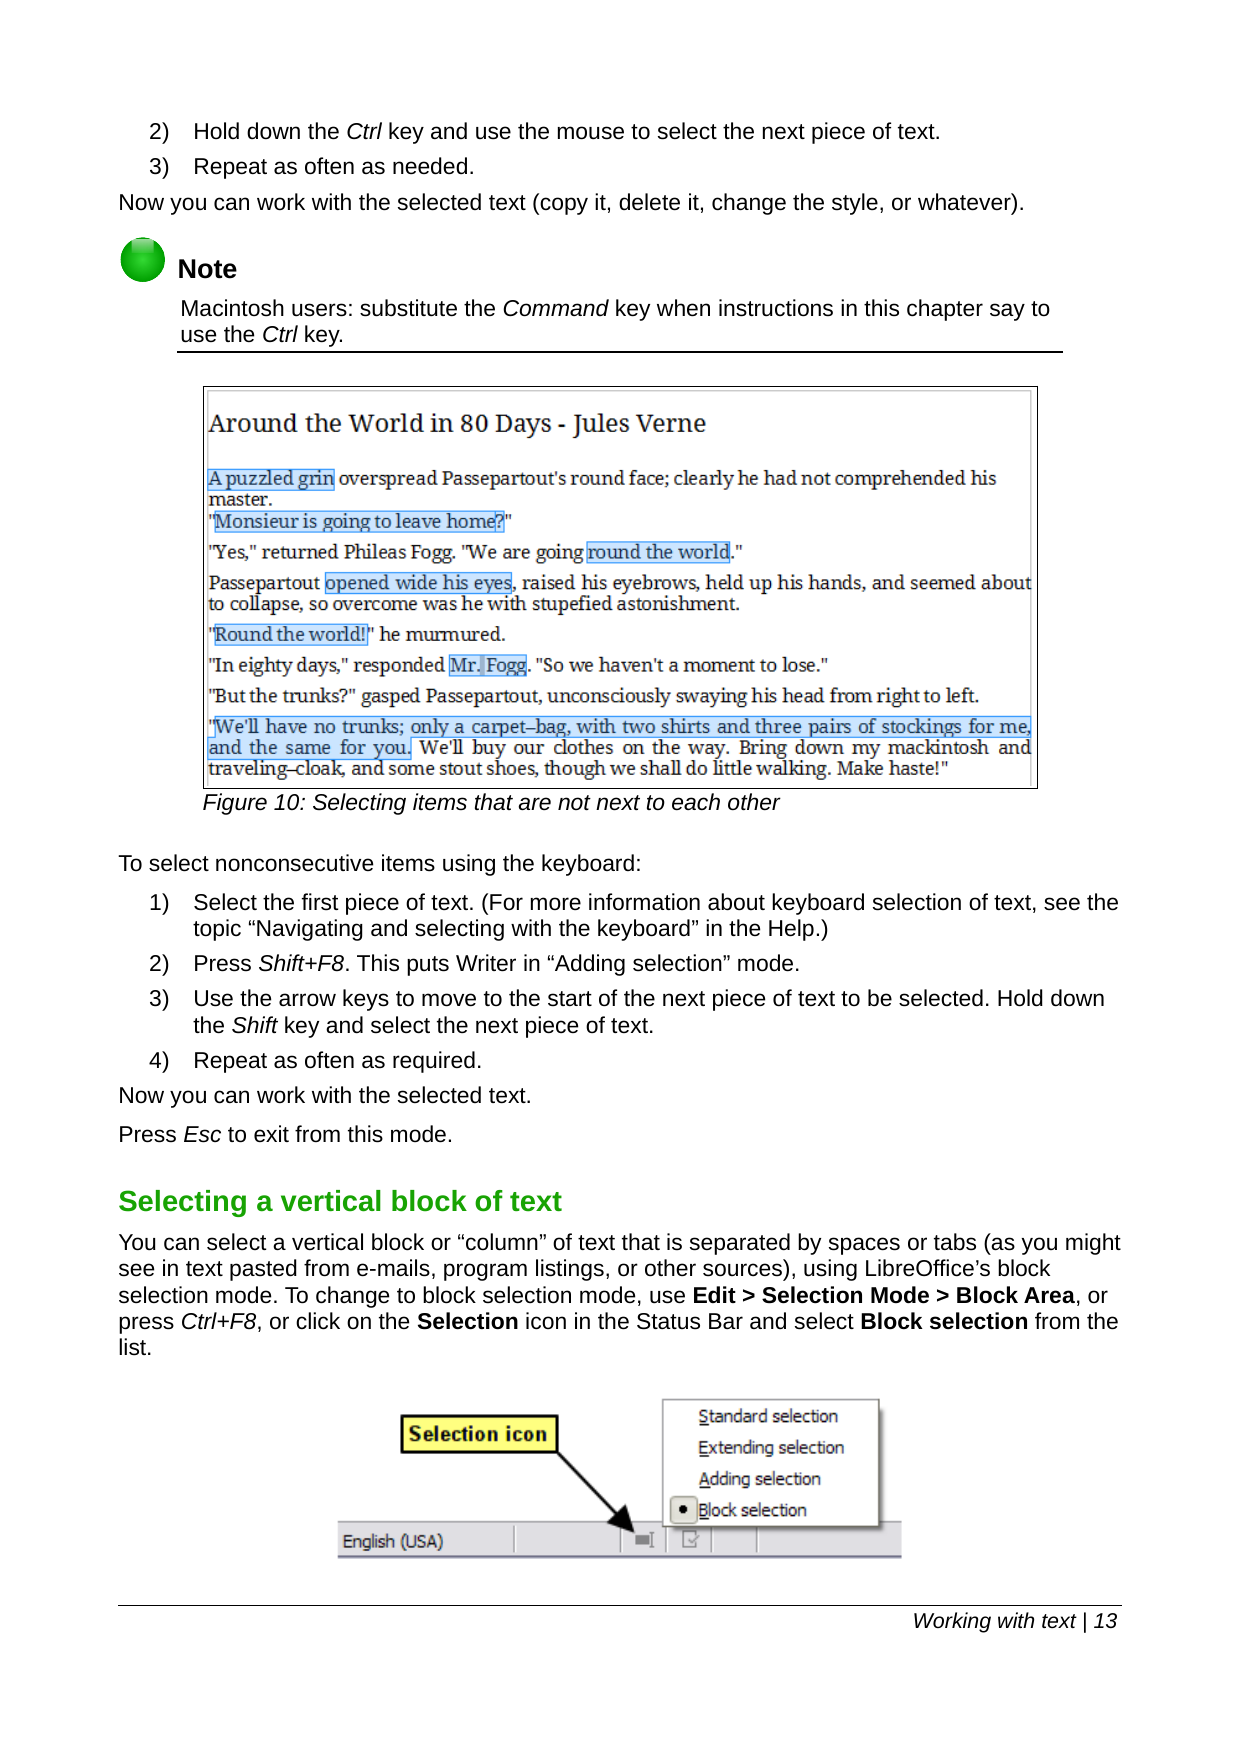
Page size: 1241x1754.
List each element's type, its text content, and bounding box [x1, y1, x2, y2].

text Now you can work with the selected text. [118, 1082, 1122, 1108]
text Macintosh users: substitute the Command key when instructions in this chapter say to use the Ctrl key. [177, 292, 1063, 351]
list Press Shift+F8. This puts Writer in “Adding selection” mode. [169, 950, 1122, 977]
text Now you can work with the selected text (copy it, delete it, change the style, or whatever). [118, 188, 1122, 215]
text Figure 10: Selecting items that are not next to each other [202, 789, 1038, 816]
list Select the first piece of text. (For more information about keyboard selection of text, see the topic “Navigating and selecting with the keyboard” in the Help.) [169, 889, 1122, 941]
subtitle Note [118, 235, 1122, 284]
list Use the arrow keys to move to the start of the next piece of text to be selected. Hold down the Shift key and select the next piece of text. [169, 985, 1122, 1038]
text Press Esc to exit from this mode. [118, 1121, 1122, 1147]
list Repeat as often as needed. [169, 153, 1122, 180]
picture [206, 389, 1034, 786]
list Repeat as often as required. [169, 1047, 1122, 1073]
text To select nonconsecutive items using the keyboard: [118, 850, 1122, 876]
text You can select a vertical block or “column” of text that is separated by spaces or tabs (as you might see in text pasted from e-mails, program listings, or other sources), using LibreOffice’s block selection mode. To change to block selection mode, use Edit > Selection Mode > Block Area, or press Ctrl+F8, or click on the Selection icon in the Status Bar and select Block selection from the list. [118, 1229, 1122, 1361]
subtitle Selecting a vertical block of text [118, 1183, 1122, 1217]
picture [335, 1385, 905, 1562]
list Hold down the Ctrl key and use the mouse to select the next piece of text. [169, 118, 1122, 144]
